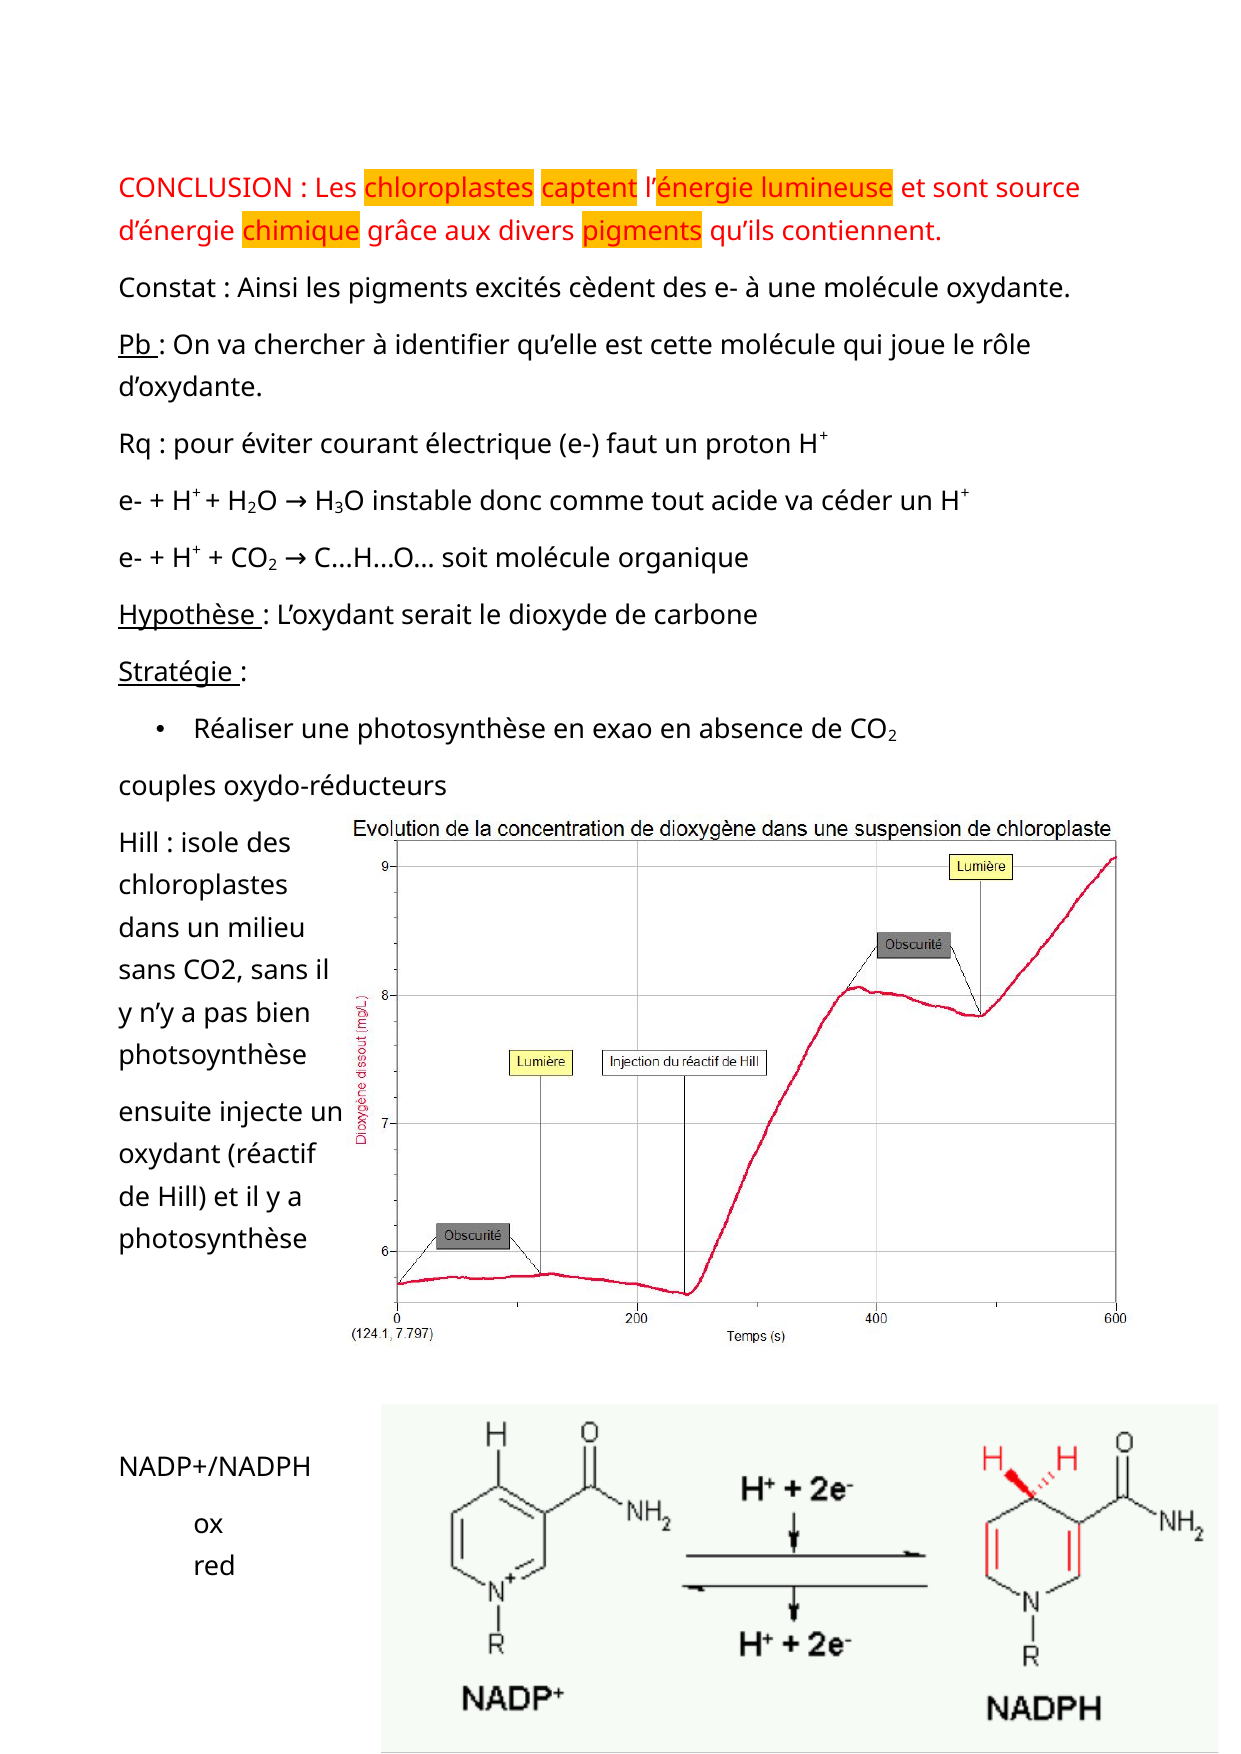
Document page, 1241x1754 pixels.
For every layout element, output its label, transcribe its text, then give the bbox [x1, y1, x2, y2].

text ox red [118, 1504, 381, 1584]
text Stratégie : [118, 652, 1122, 689]
list Réaliser une photosynthèse en exao en absence de CO2 [156, 709, 1122, 746]
text CONCLUSION : Les chloroplastes captent l’énergie lumineuse et sont source d’énergie chimique grâce aux divers pigments qu’ils contiennent. [118, 169, 1122, 248]
text e- + H+ + H2O → H3O instable donc comme tout acide va céder un H+ [118, 482, 1122, 518]
picture [381, 1404, 1220, 1754]
text Constat : Ainsi les pigments excités cèdent des e- à une molécule oxydante. [118, 268, 1122, 305]
picture [347, 814, 1134, 1347]
text NADP+/NADPH [118, 1447, 381, 1484]
text Hypothèse : L’oxydant serait le dioxyde de carbone [118, 596, 1122, 632]
text e- + H+ + CO2 → C...H...O… soit molécule organique [118, 538, 1122, 575]
text Rq : pour éviter courant électrique (e-) faut un proton H+ [118, 424, 1122, 461]
text Hill : isole des chloroplastes dans un milieu sans CO2, sans il y n’y a pas bien photsoynthèse [118, 823, 347, 1072]
text ensuite injecte un oxydant (réactif de Hill) et il y a photosynthèse [118, 1092, 347, 1256]
text Pb : On va chercher à identifier qu’elle est cette molécule qui joue le rôle d’oxydante. [118, 325, 1122, 404]
text couples oxydo-réducteurs [118, 766, 1122, 803]
